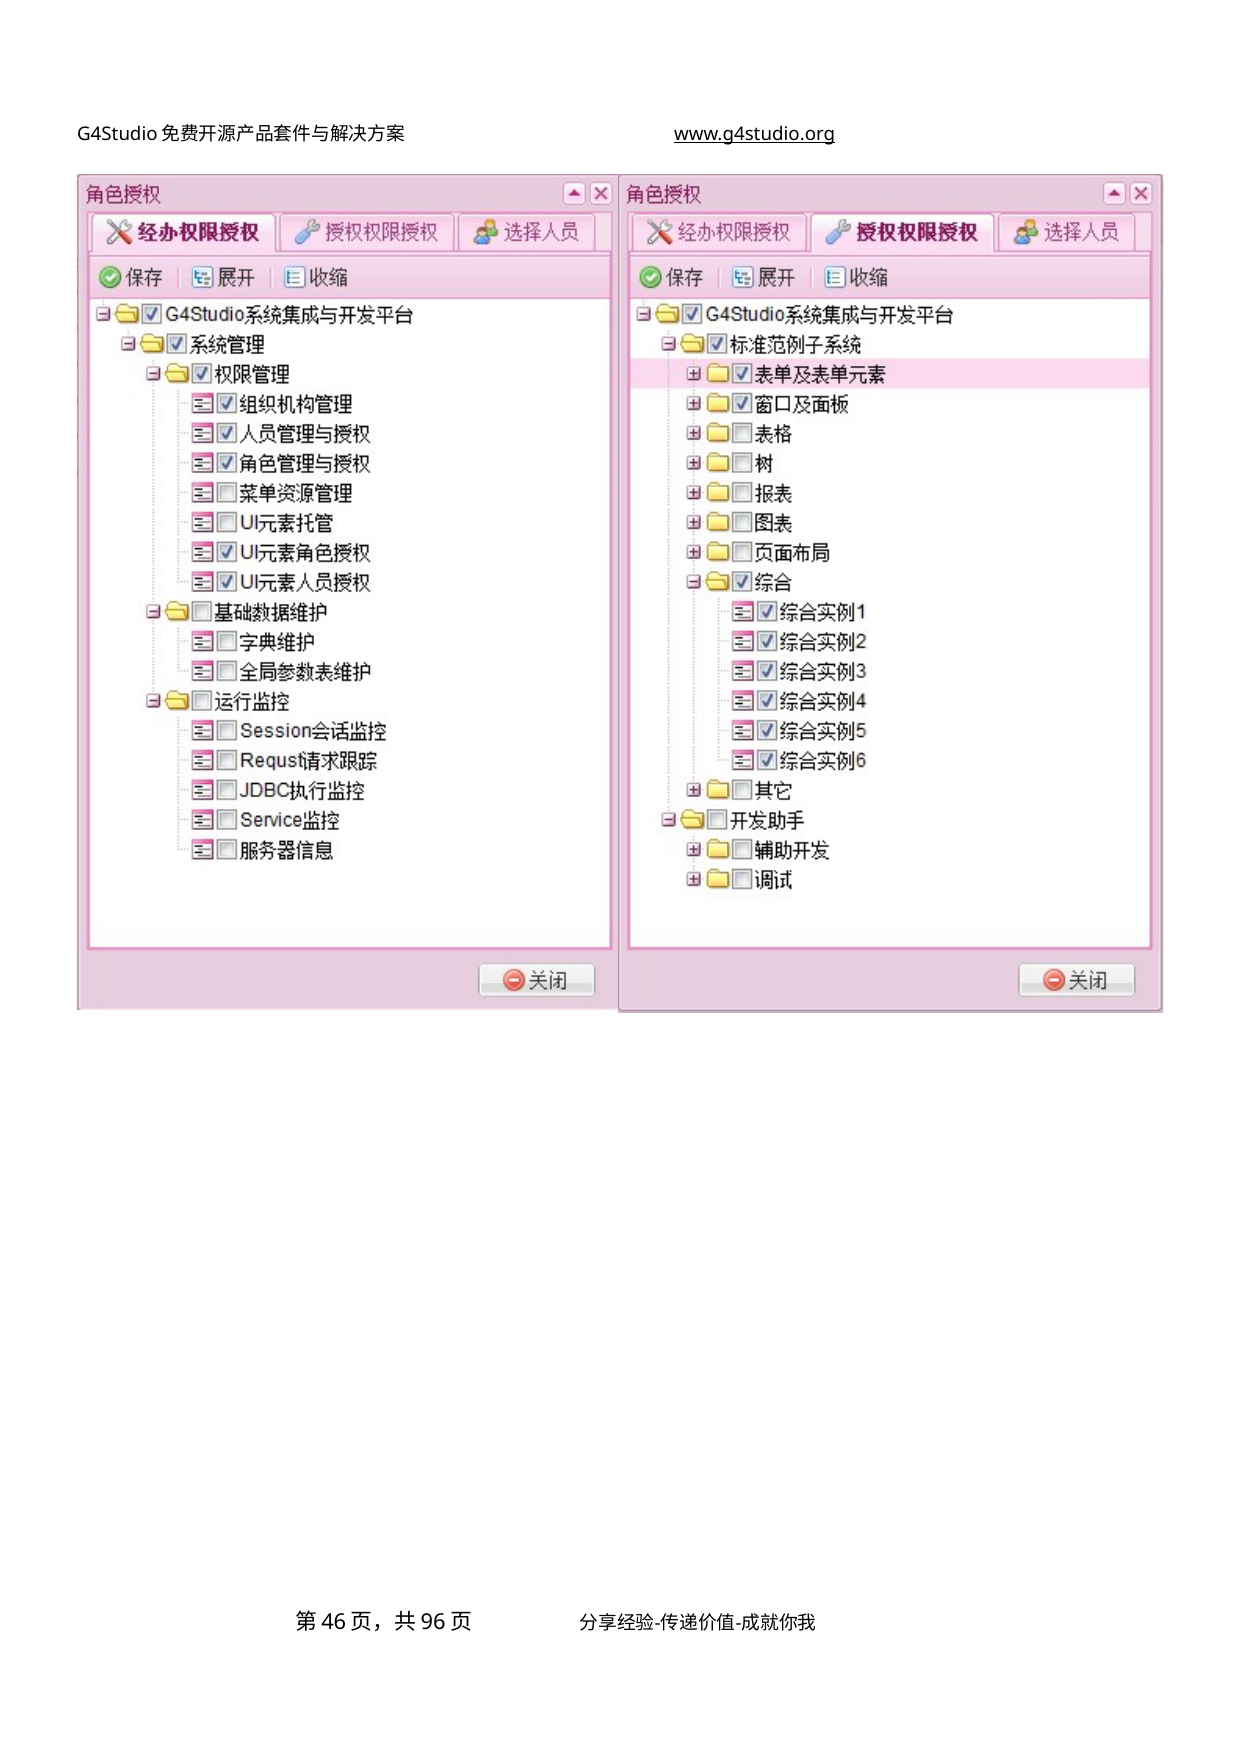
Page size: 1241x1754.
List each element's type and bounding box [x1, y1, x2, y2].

picture [76, 174, 1164, 1013]
